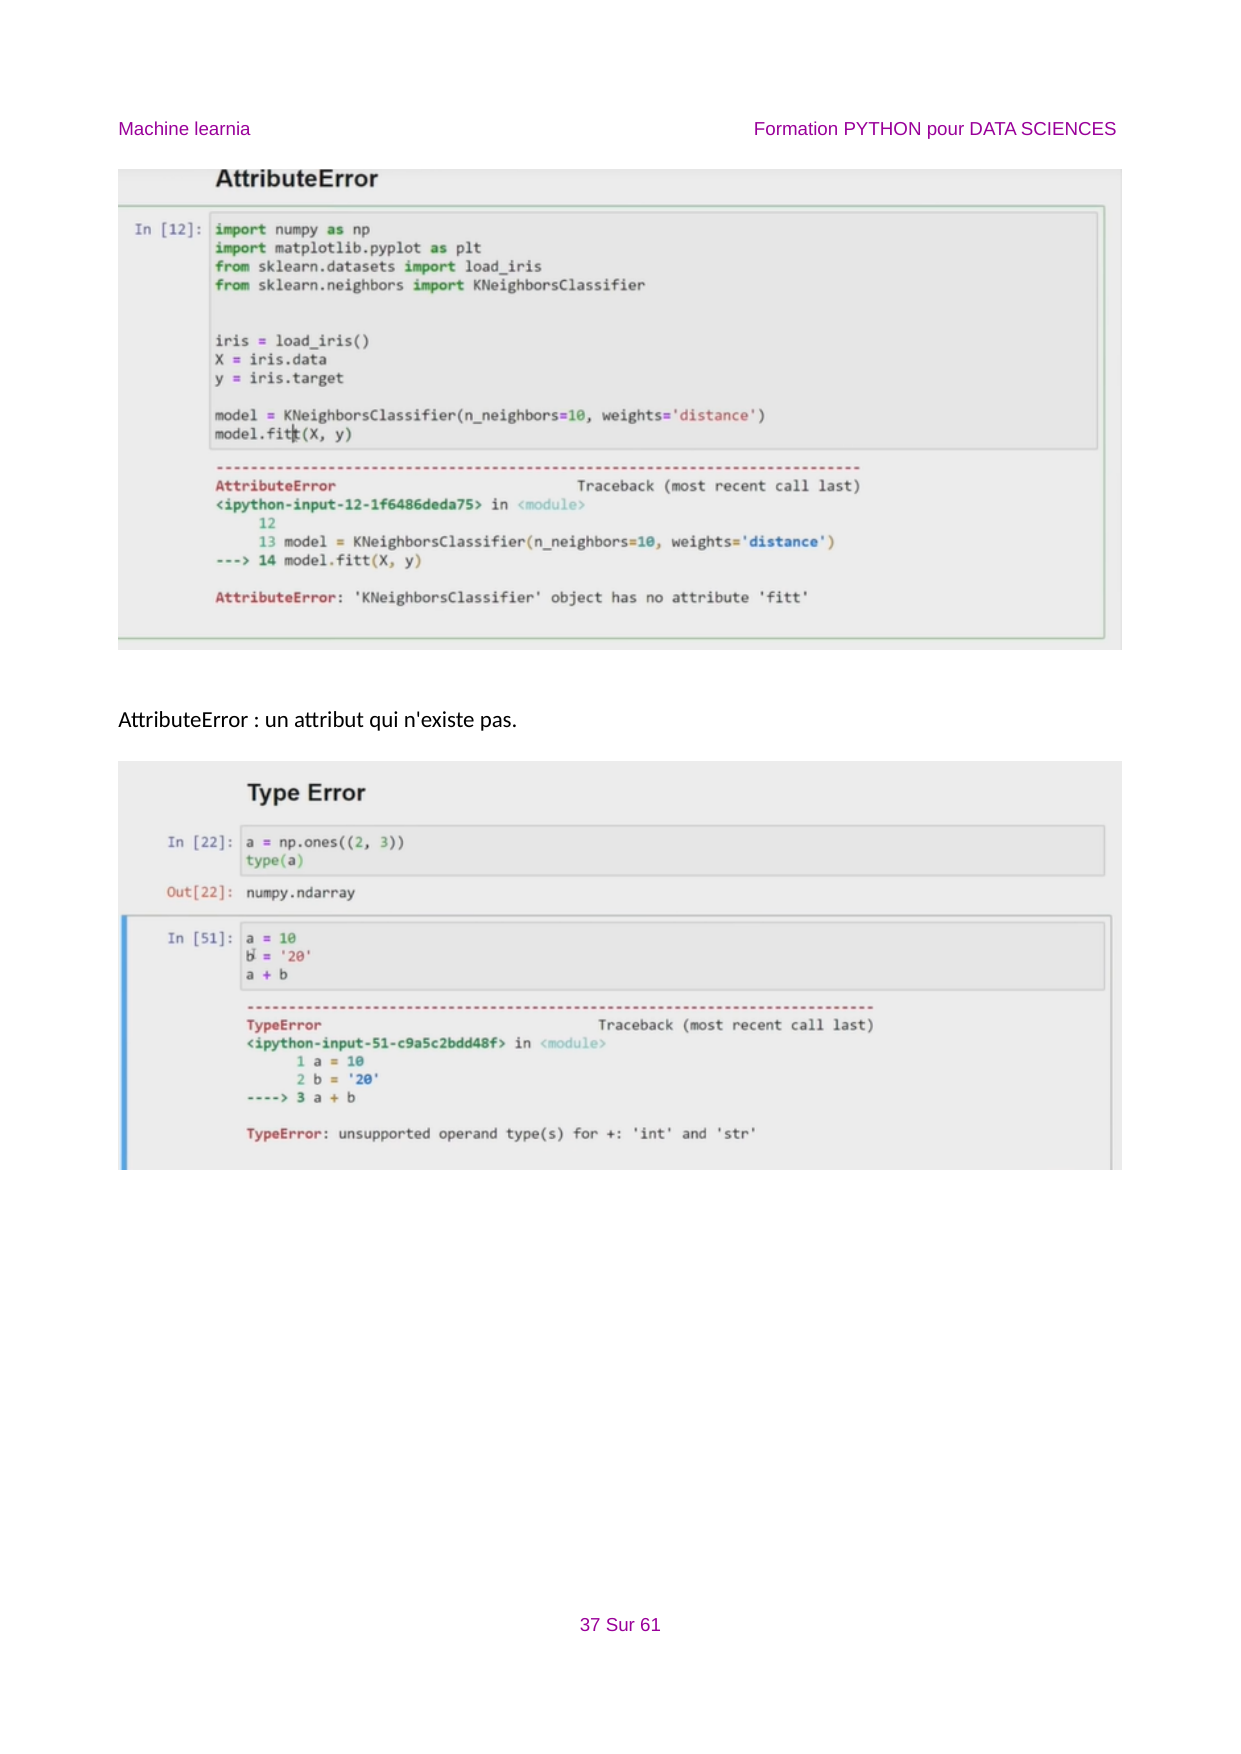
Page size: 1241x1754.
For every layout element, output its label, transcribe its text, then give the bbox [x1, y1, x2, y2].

picture [118, 169, 1122, 650]
text AttributeError : un attribut qui n'existe pas. [118, 705, 1122, 733]
picture [118, 761, 1122, 1170]
